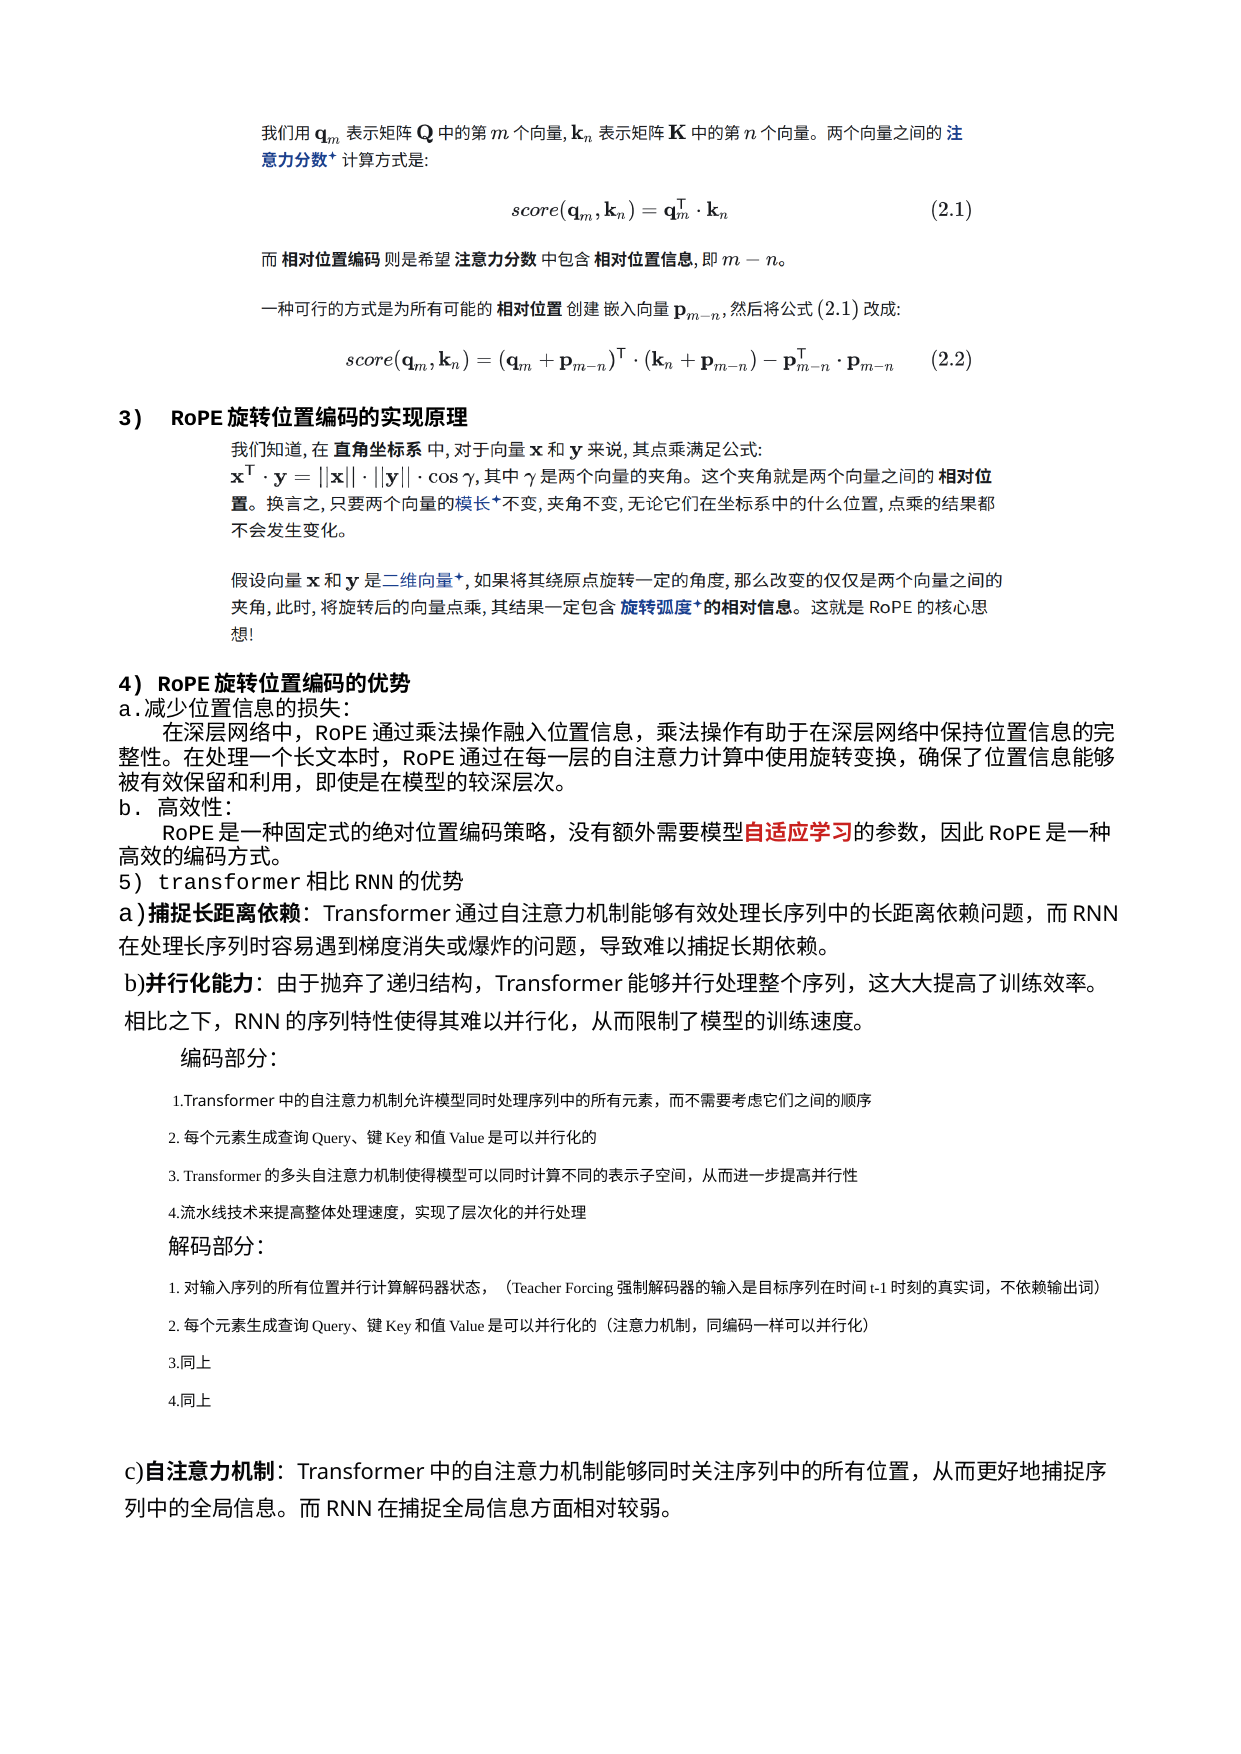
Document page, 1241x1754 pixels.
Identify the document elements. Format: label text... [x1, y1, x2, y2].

text RoPE是一种固定式的绝对位置编码策略，没有额外需要模型自适应学习的参数，因此RoPE是一种高效的编码方式。 [118, 822, 1122, 871]
list 并行化能力：由于抛弃了递归结构，Transformer能够并行处理整个序列，这大大提高了训练效率。相比之下，RNN的序列特性使得其难以并行化，从而限制了模型的训练速度。 [124, 961, 1116, 1036]
picture [235, 118, 1005, 383]
text 4.流水线技术来提高整体处理速度，实现了层次化的并行处理 [124, 1186, 1116, 1223]
picture [199, 432, 1023, 645]
list 捕捉长距离依赖：Transformer通过自注意力机制能够有效处理长序列中的长距离依赖问题，而RNN在处理长序列时容易遇到梯度消失或爆炸的问题，导致难以捕捉长期依赖。 [118, 896, 1122, 961]
text 4.同上 [124, 1373, 1116, 1411]
list 自注意力机制：Transformer中的自注意力机制能够同时关注序列中的所有位置，从而更好地捕捉序列中的全局信息。而RNN在捕捉全局信息方面相对较弱。 [124, 1448, 1116, 1523]
text 2. 每个元素生成查询Query、键Key和值Value是可以并行化的（注意力机制，同编码一样可以并行化） [124, 1298, 1116, 1336]
text 1. 对输入序列的所有位置并行计算解码器状态，（Teacher Forcing强制解码器的输入是目标序列在时间t-1时刻的真实词，不依赖输出词） [124, 1261, 1116, 1298]
text 3.同上 [124, 1336, 1116, 1373]
text a.减少位置信息的损失： [118, 698, 1122, 722]
text 2. 每个元素生成查询Query、键Key和值Value是可以并行化的 [124, 1111, 1116, 1148]
text 1.Transformer中的自注意力机制允许模型同时处理序列中的所有元素，而不需要考虑它们之间的顺序 [124, 1073, 1116, 1111]
text 在深层网络中，RoPE通过乘法操作融入位置信息，乘法操作有助于在深层网络中保持位置信息的完整性。在处理一个长文本时，RoPE通过在每一层的自注意力计算中使用旋转变换，确保了位置信息能够被有效保留和利用，即使是在模型的较深层次。 [118, 722, 1122, 797]
text 编码部分： [124, 1036, 1116, 1073]
text 5) transformer相比RNN的优势 [118, 871, 1122, 896]
text 4) RoPE旋转位置编码的优势 [118, 673, 1122, 698]
text 3) RoPE旋转位置编码的实现原理 [118, 407, 1122, 432]
text 解码部分： [124, 1223, 1116, 1261]
text 3. Transformer的多头自注意力机制使得模型可以同时计算不同的表示子空间，从而进一步提高并行性 [124, 1148, 1116, 1186]
text b. 高效性： [118, 797, 1122, 822]
